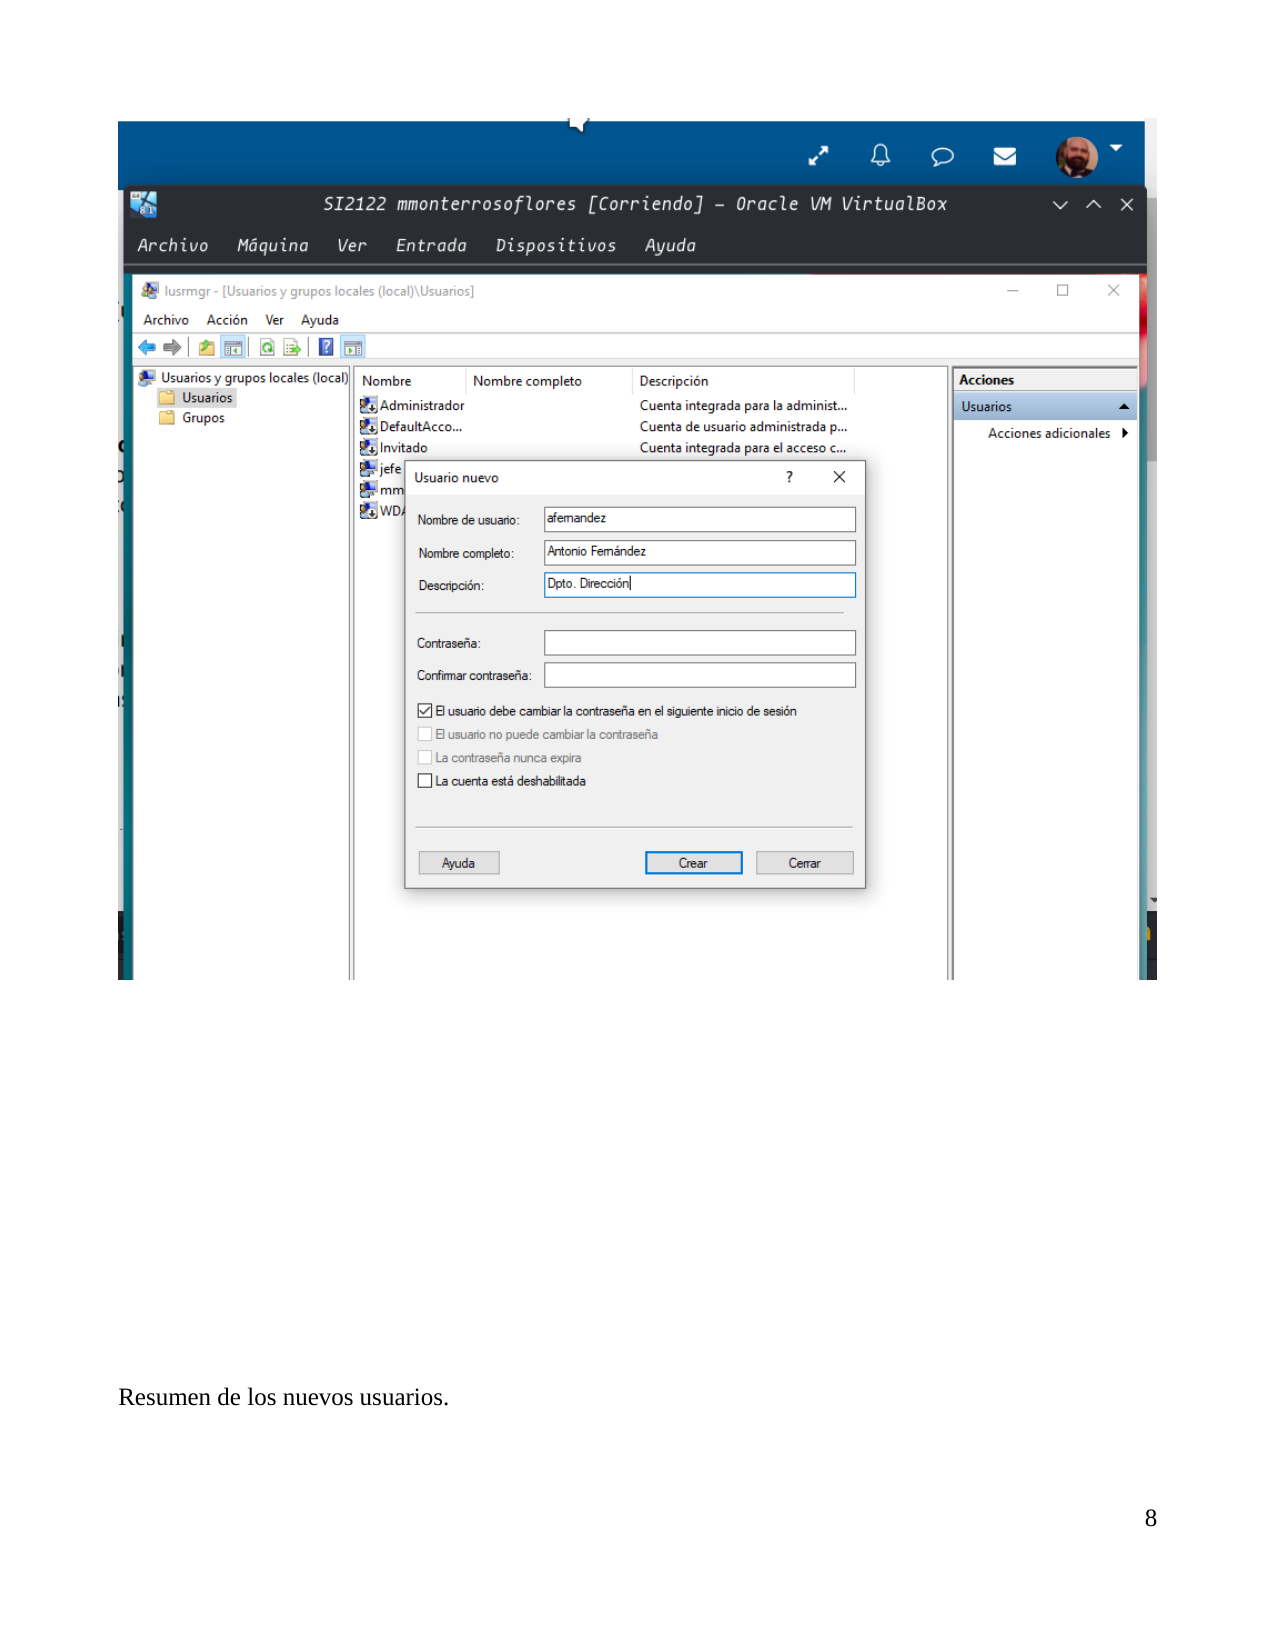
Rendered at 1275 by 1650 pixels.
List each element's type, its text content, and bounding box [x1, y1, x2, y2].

table_header [118, 980, 1157, 1008]
picture [118, 118, 1157, 980]
text Resumen de los nuevos usuarios. [118, 1382, 1157, 1411]
